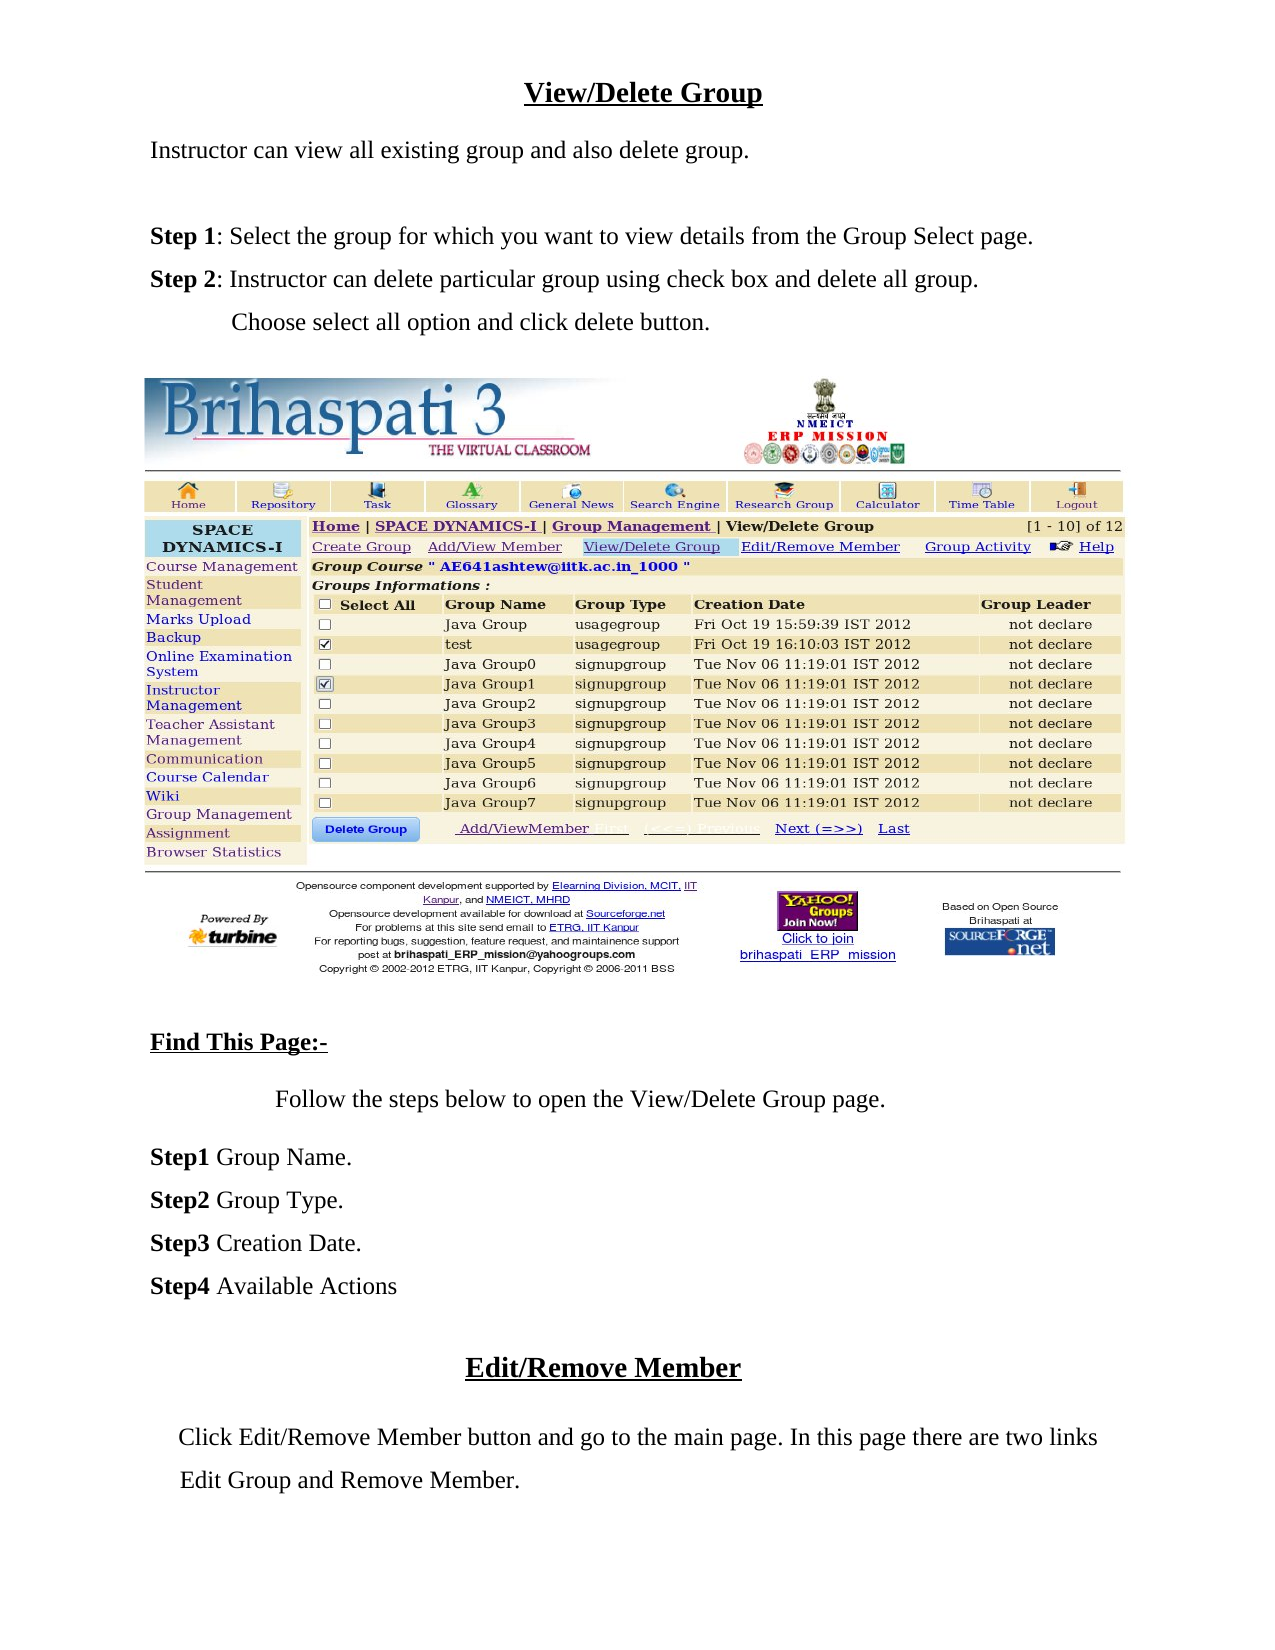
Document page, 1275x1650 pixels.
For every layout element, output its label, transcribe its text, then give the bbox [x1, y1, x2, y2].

text Step4 Available Actions [150, 1271, 1136, 1300]
text Step2 Group Type. [150, 1185, 1136, 1214]
text View/Delete Group [150, 75, 1136, 108]
text Click Edit/Remove Member button and go to the main page. In this page there are two links Edit Group and Remove Member. [150, 1422, 1136, 1537]
text Choose select all option and click delete button. [150, 307, 1136, 336]
text Step 2: Instructor can delete particular group using check box and delete all group. [150, 264, 1136, 293]
text Find This Page:- [150, 1027, 1136, 1056]
text Follow the steps below to open the View/Delete Group page. [150, 1084, 1136, 1113]
text Edit/Remove Member [150, 1350, 1136, 1384]
text Step 1: Select the group for which you want to view details from the Group Select page. [150, 221, 1136, 250]
picture [144, 376, 1131, 994]
text Step3 Creation Date. [150, 1228, 1136, 1257]
text Instructor can view all existing group and also delete group. [150, 135, 1136, 164]
text Step1 Group Name. [150, 1142, 1136, 1171]
